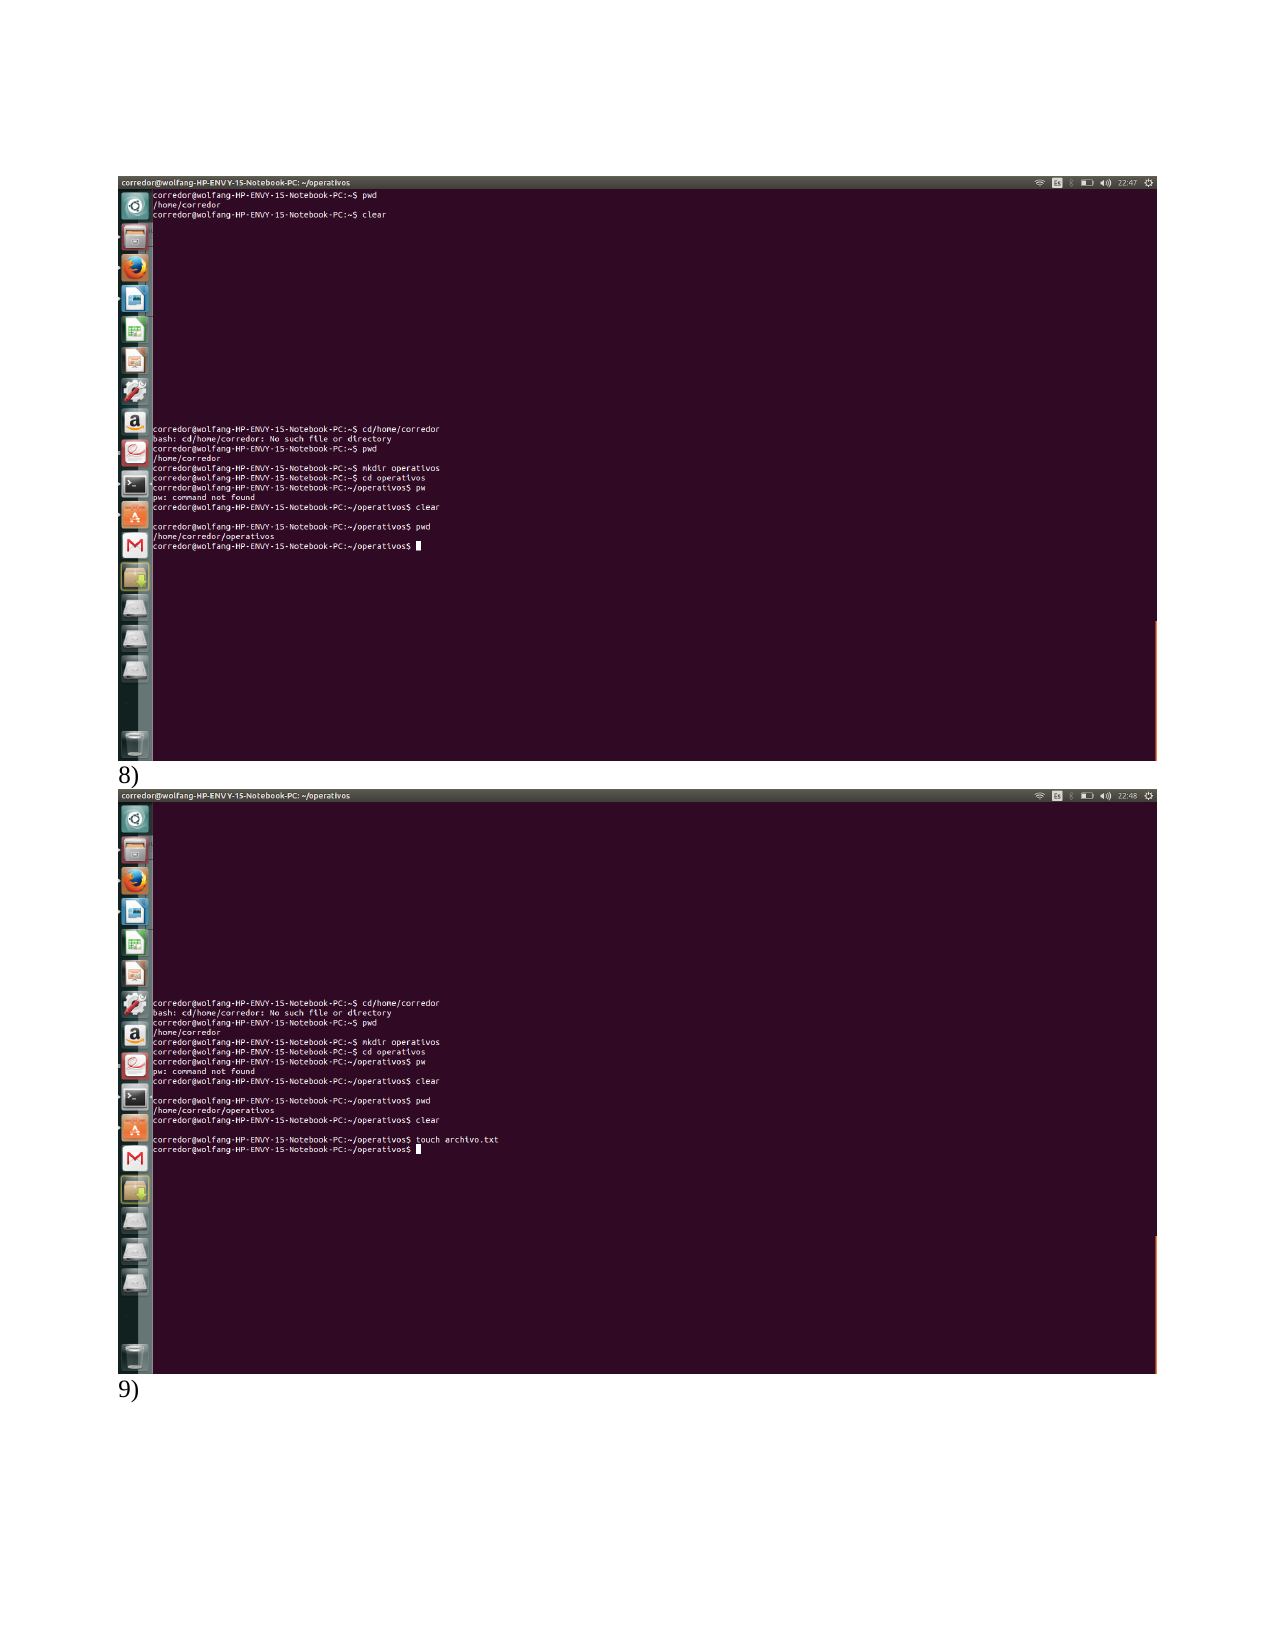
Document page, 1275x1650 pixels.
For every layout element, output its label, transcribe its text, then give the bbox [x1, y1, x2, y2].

text 9) [118, 1374, 1157, 1402]
picture [118, 176, 1157, 761]
picture [118, 789, 1157, 1374]
text 8) [118, 761, 1157, 789]
